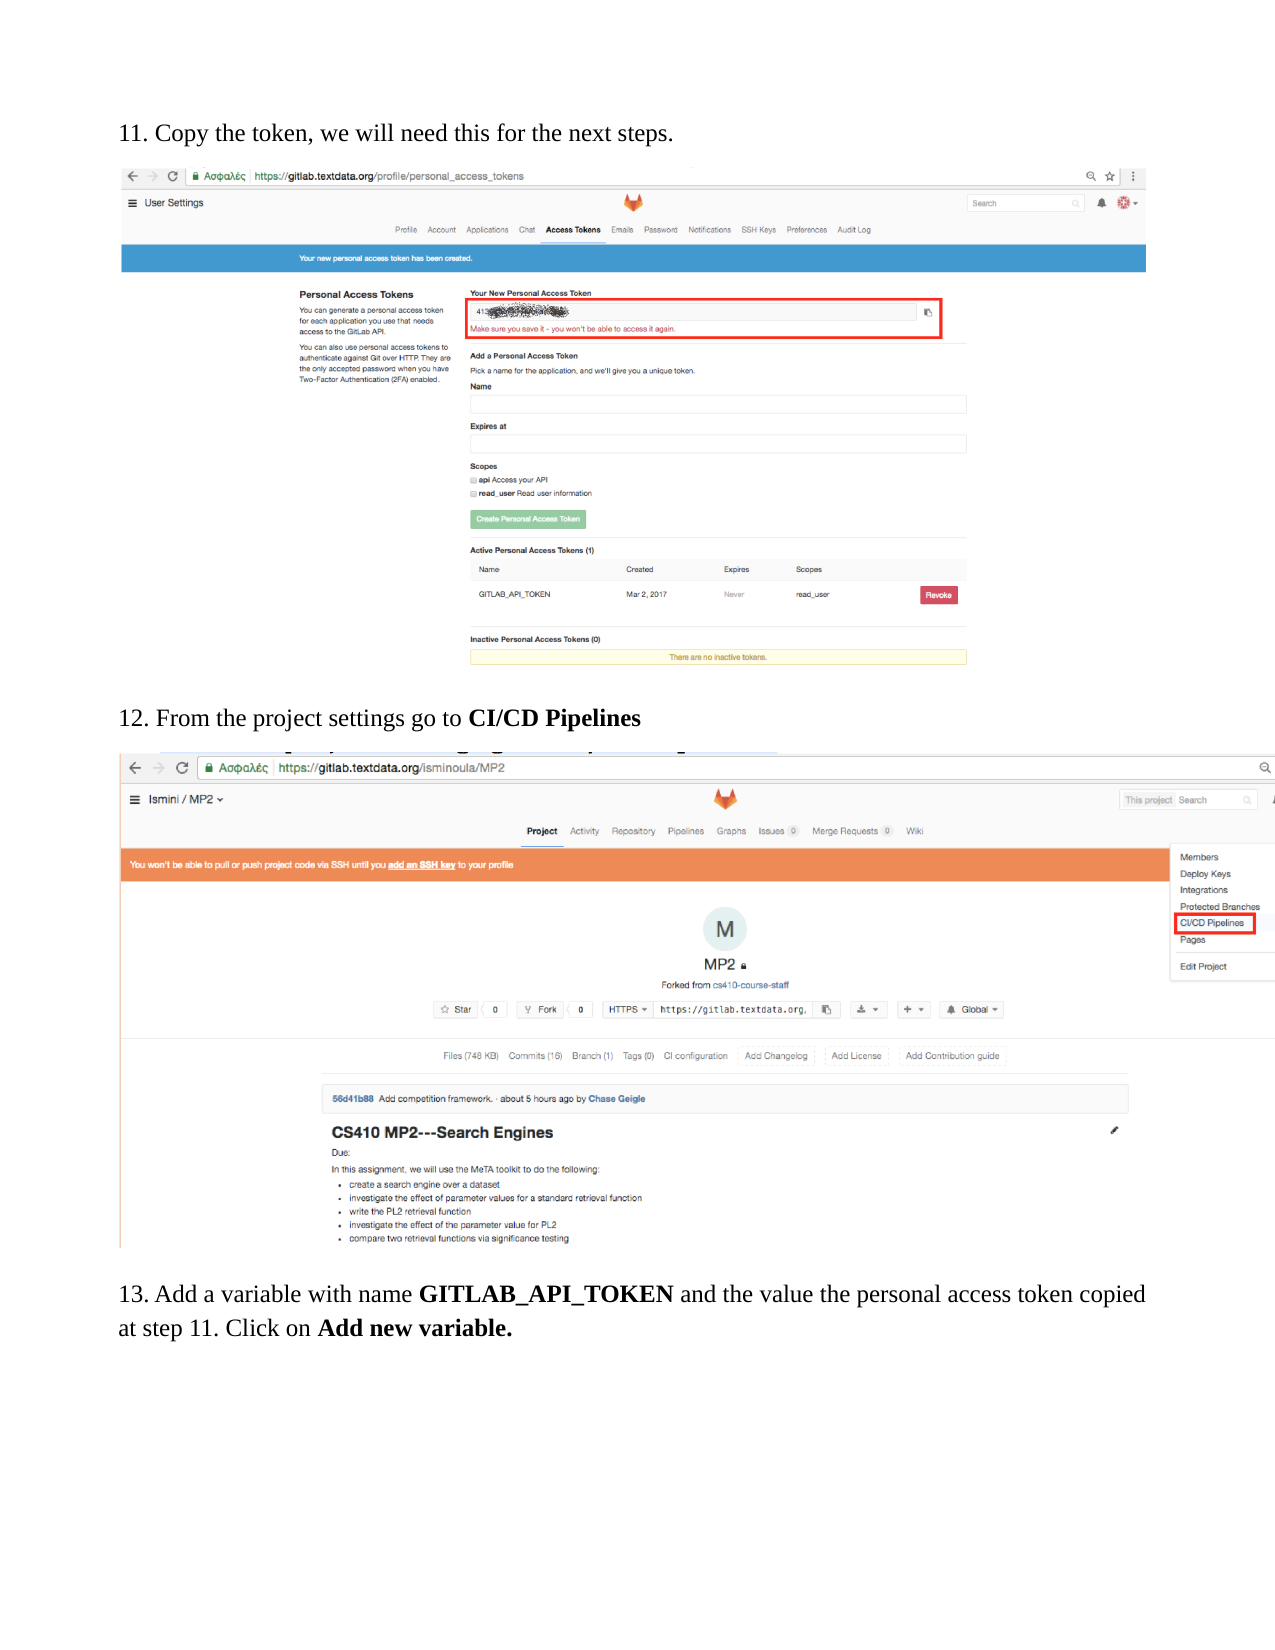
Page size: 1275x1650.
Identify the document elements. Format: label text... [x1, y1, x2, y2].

picture [118, 752, 1275, 1259]
picture [118, 167, 1149, 683]
text 11. Copy the token, we will need this for the next steps. [118, 118, 1157, 147]
text 13. Add a variable with name GITLAB_API_TOKEN and the value the personal access token copied at step 11. Click on Add new variable. [118, 1279, 1157, 1342]
text 12. From the project settings go to CI/CD Pipelines [118, 703, 1157, 732]
